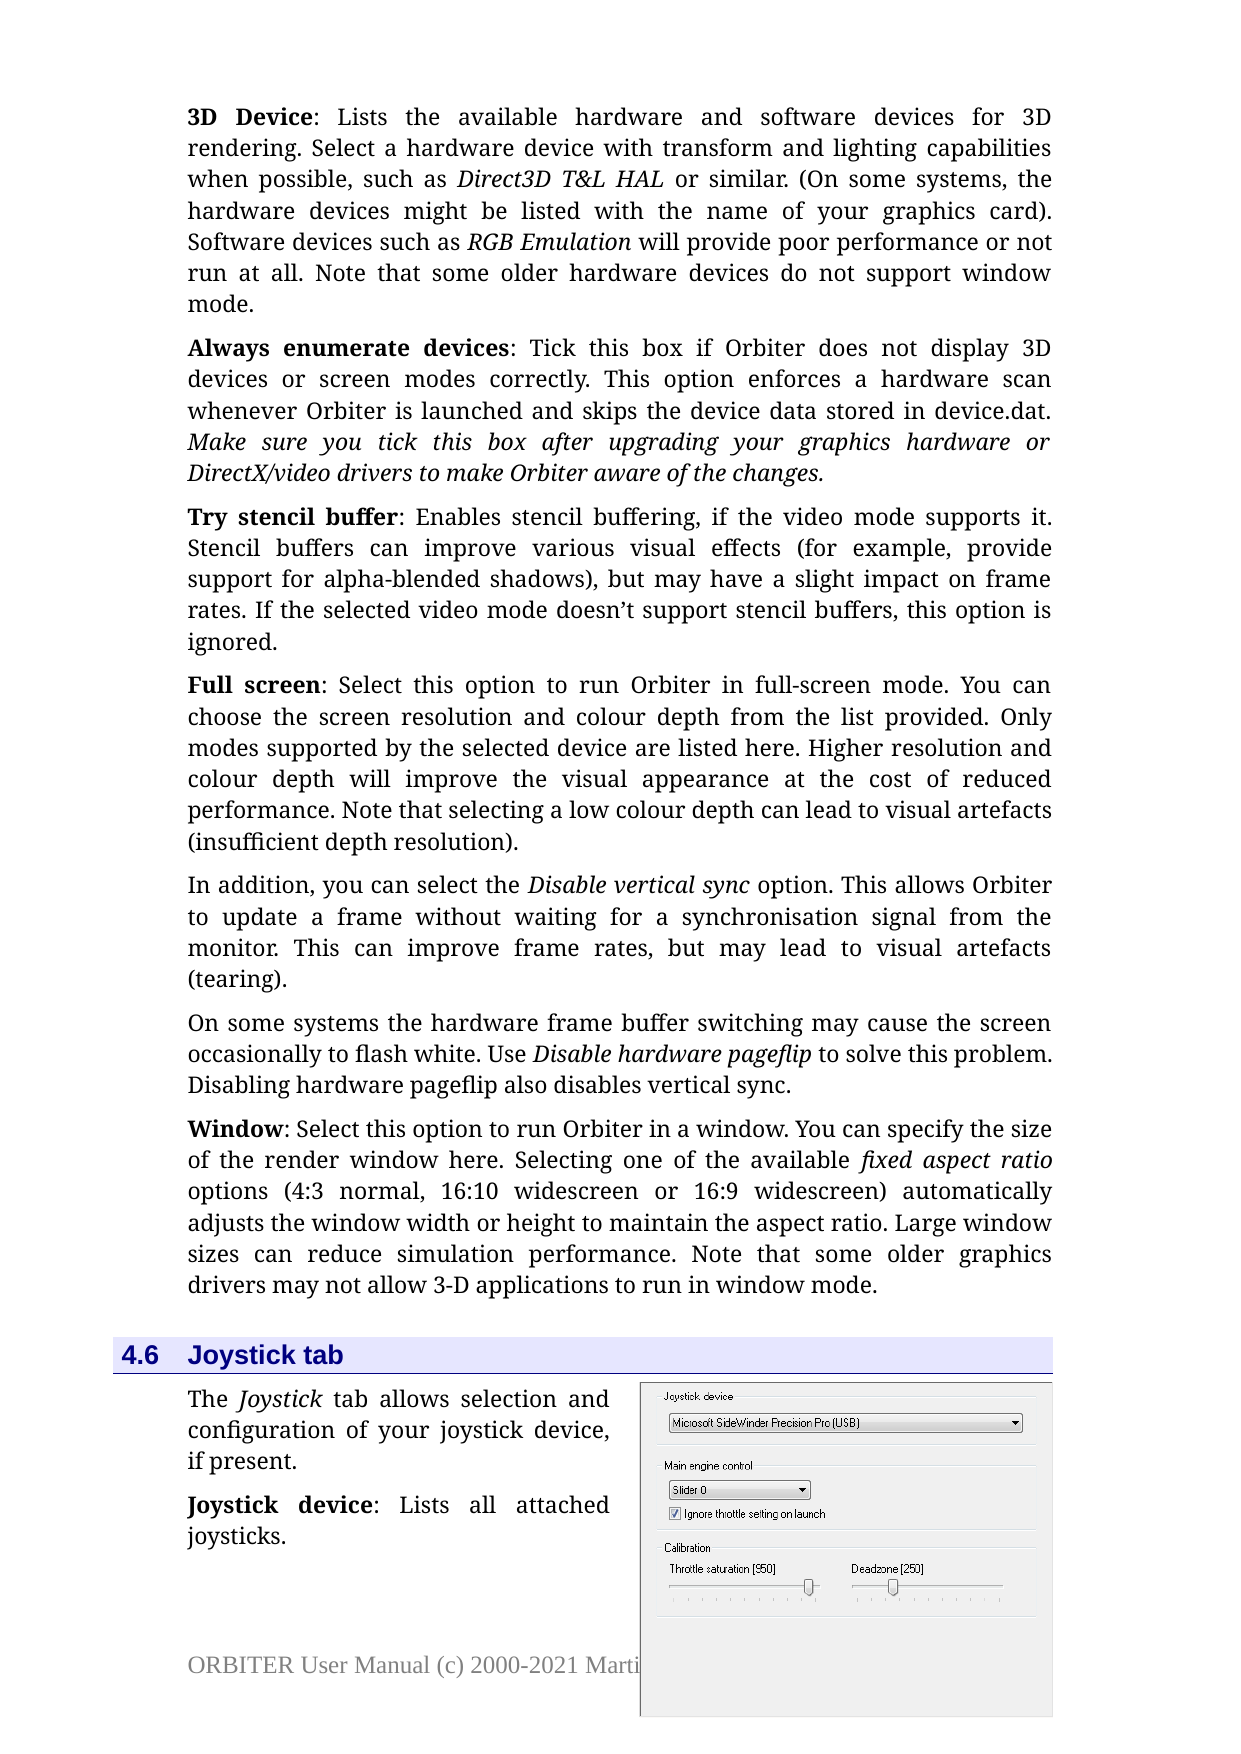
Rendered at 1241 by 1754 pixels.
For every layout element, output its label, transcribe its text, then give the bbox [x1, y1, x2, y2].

text Window: Select this option to run Orbiter in a window. You can specify the size of the render window here. Selecting one of the available fixed aspect ratio options (4:3 normal, 16:10 widescreen or 16:9 widescreen) automatically adjusts the window width or height to maintain the aspect ratio. Large window sizes can reduce simulation performance. Note that some older graphics drivers may not allow 3-D applications to run in window mode. [187, 1112, 1053, 1300]
text Always enumerate devices: Tick this box if Orbiter does not display 3D devices or screen modes correctly. This option enforces a hardware scan whenever Orbiter is launched and skips the device data stored in device.dat. Make sure you tick this box after upgrading your graphics hardware or DirectX/video drivers to make Orbiter aware of the changes. [187, 332, 1053, 488]
text Try stencil buffer: Enables stencil buffering, if the video mode supports it. Stencil buffers can improve various visual effects (for example, provide support for alpha-blended shadows), but may have a slight impact on frame rates. If the selected video mode doesn’t support stencil buffers, this option is ignored. [187, 500, 1053, 656]
text On some systems the hardware frame buffer switching may cause the screen occasionally to flash white. Use Disable hardware pageflip to solve this problem. Disabling hardware pageflip also disables vertical sync. [187, 1006, 1053, 1100]
text Joystick device: Lists all attached joysticks. [187, 1488, 639, 1551]
text The Joystick tab allows selection and configuration of your joystick device, if present. [187, 1382, 639, 1476]
picture [639, 1382, 1053, 1718]
text In addition, you can select the Disable vertical sync option. This allows Orbiter to update a frame without waiting for a synchronisation signal from the monitor. This can improve frame rates, but may lead to visual artefacts (tearing). [187, 869, 1053, 994]
text Full screen: Select this option to run Orbiter in full-screen mode. You can choose the screen resolution and colour depth from the list provided. Only modes supported by the selected device are listed here. Higher resolution and colour depth will improve the visual appearance at the cost of reduced performance. Note that selecting a low colour depth can lead to visual artefacts (insufficient depth resolution). [187, 669, 1053, 856]
subtitle Joystick tab [113, 1337, 1053, 1373]
text 3D Device: Lists the available hardware and software devices for 3D rendering. Select a hardware device with transform and lighting capabilities when possible, such as Direct3D T&L HAL or similar. (On some systems, the hardware devices might be listed with the name of your graphics card). Software devices such as RGB Emulation will provide poor performance or not run at all. Note that some older hardware devices do not support window mode. [187, 100, 1053, 319]
